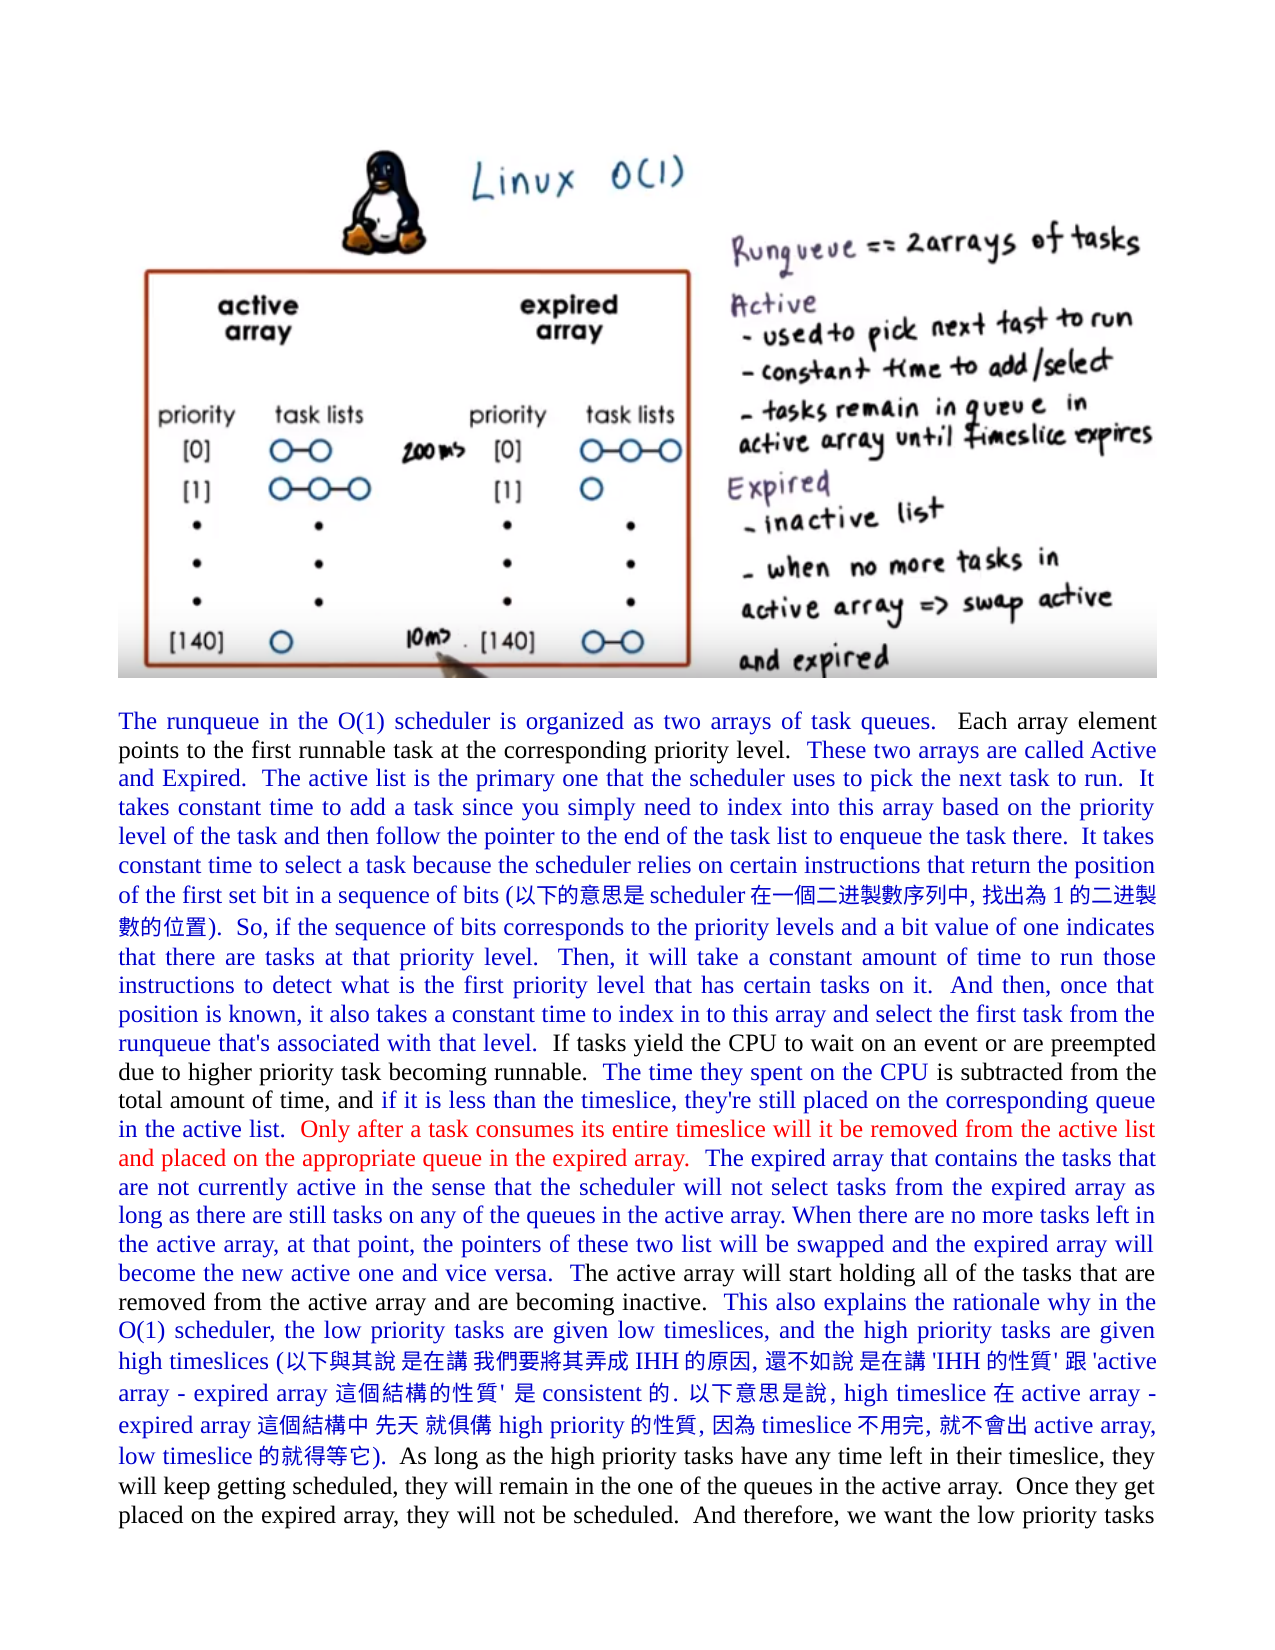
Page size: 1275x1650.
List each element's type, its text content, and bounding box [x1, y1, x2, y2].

picture [118, 146, 1157, 678]
text The runqueue in the O(1) scheduler is organized as two arrays of task queues. Each array element points to the first runnable task at the corresponding priority level. These two arrays are called Active and Expired. The active list is the primary one that the scheduler uses to pick the next task to run. It takes constant time to add a task since you simply need to index into this array based on the priority level of the task and then follow the pointer to the end of the task list to enqueue the task there. It takes constant time to select a task because the scheduler relies on certain instructions that return the position of the first set bit in a sequence of bits (以下的意思是scheduler在一個二进製數序列中, 找出為1的二进製數的位置). So, if the sequence of bits corresponds to the priority levels and a bit value of one indicates that there are tasks at that priority level. Then, it will take a constant amount of time to run those instructions to detect what is the first priority level that has certain tasks on it. And then, once that position is known, it also takes a constant time to index in to this array and select the first task from the runqueue that's associated with that level. If tasks yield the CPU to wait on an event or are preempted due to higher priority task becoming runnable. The time they spent on the CPU is subtracted from the total amount of time, and if it is less than the timeslice, they're still placed on the corresponding queue in the active list. Only after a task consumes its entire timeslice will it be removed from the active list and placed on the appropriate queue in the expired array. The expired array that contains the tasks that are not currently active in the sense that the scheduler will not select tasks from the expired array as long as there are still tasks on any of the queues in the active array. When there are no more tasks left in the active array, at that point, the pointers of these two list will be swapped and the expired array will become the new active one and vice versa. The active array will start holding all of the tasks that are removed from the active array and are becoming inactive. This also explains the rationale why in the O(1) scheduler, the low priority tasks are given low timeslices, and the high priority tasks are given high timeslices (以下與其說 是在講 我們要將其弄成IHH的原因, 還不如說 是在講 'IHH的性質' 跟 'active array - expired array這個結構的性質' 是consistent的. 以下意思是說, high timeslice在active array - expired array這個結構中 先天 就俱傋high priority的性質, 因為timeslice不用完, 就不會出active array, low timeslice的就得等它). As long as the high priority tasks have any time left in their timeslice, they will keep getting scheduled, they will remain in the one of the queues in the active array. Once they get placed on the expired array, they will not be scheduled. And therefore, we want the low priority tasks [118, 706, 1157, 1528]
